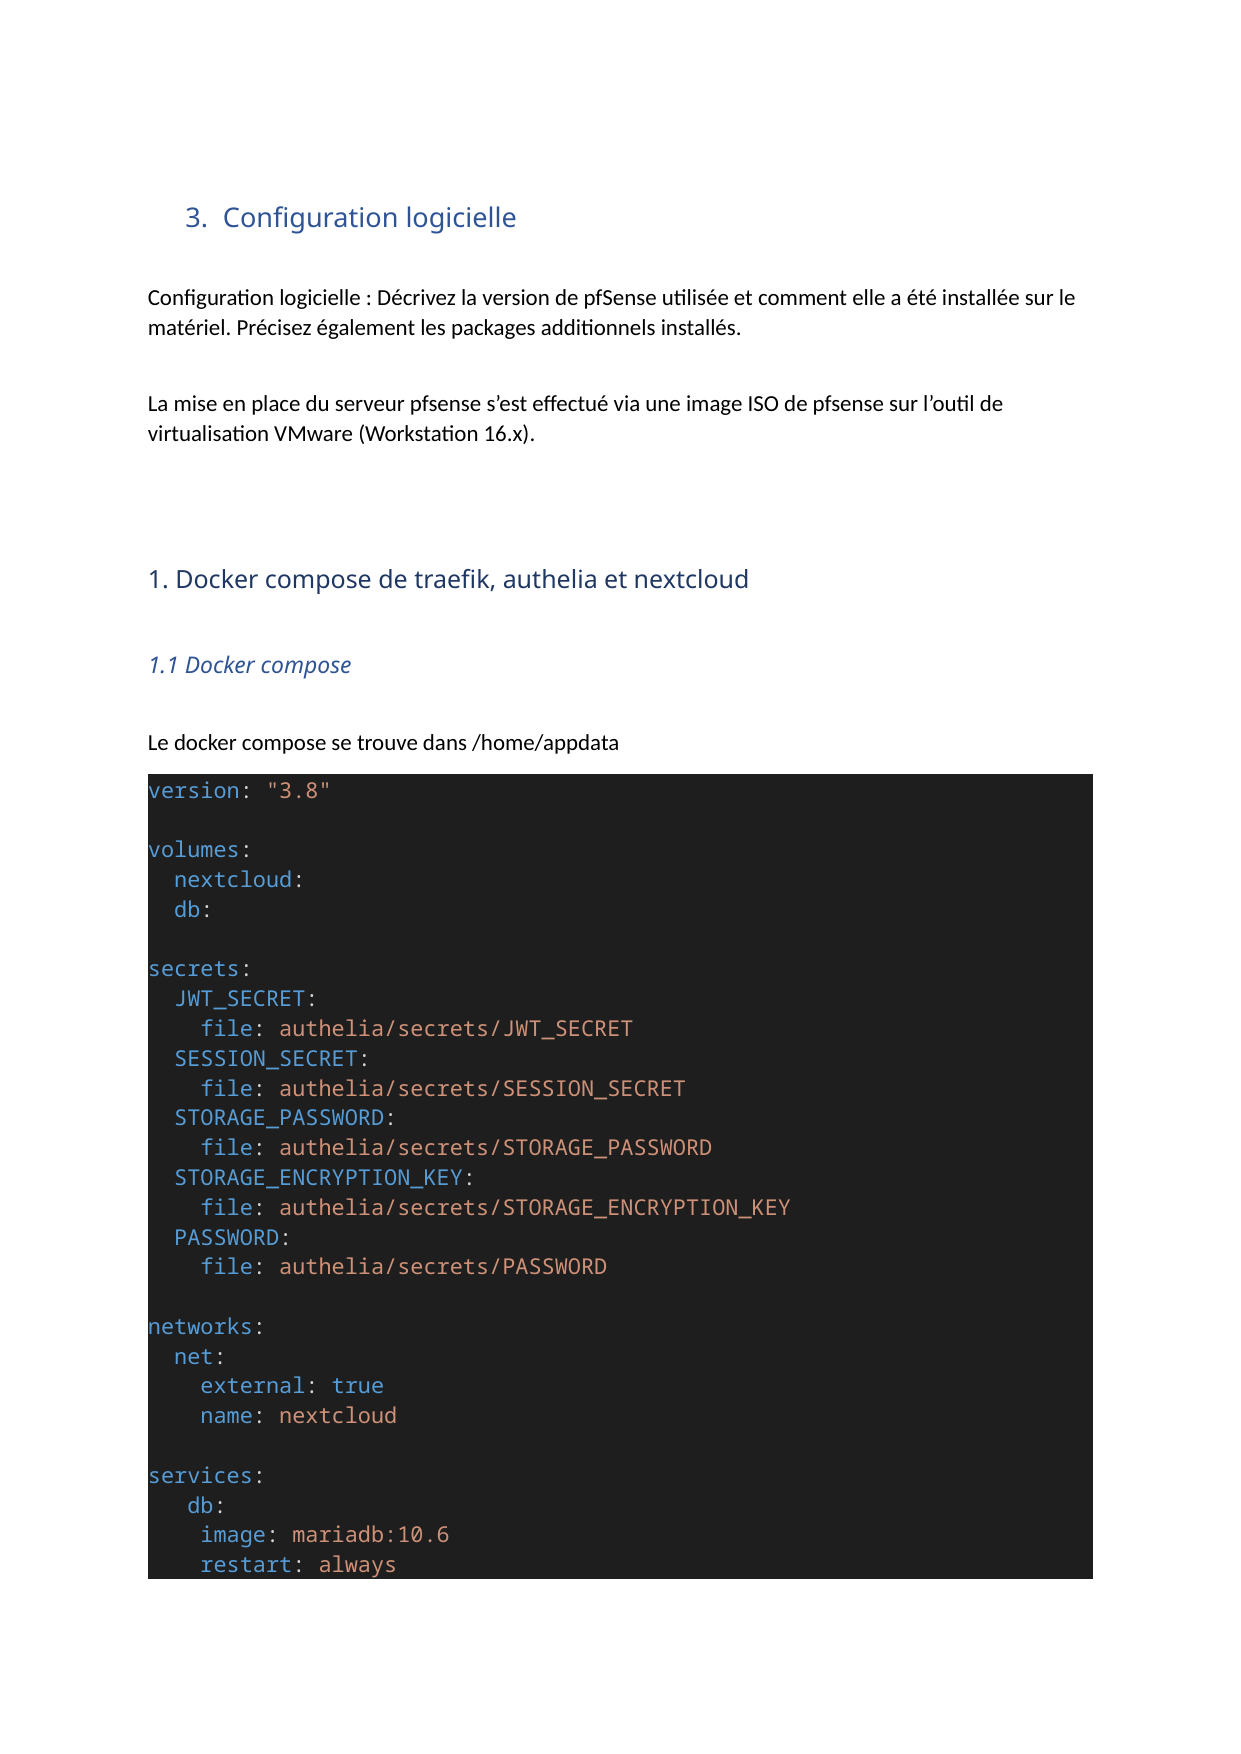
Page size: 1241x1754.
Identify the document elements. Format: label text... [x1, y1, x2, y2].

text Le docker compose se trouve dans /home/appdata [148, 728, 1093, 756]
text networks: [148, 1311, 1093, 1341]
text SESSION_SECRET: [148, 1043, 1093, 1072]
text file: authelia/secrets/PASSWORD [148, 1251, 1093, 1281]
text external: true [148, 1370, 1093, 1400]
text volumes: [148, 834, 1093, 864]
text services: [148, 1460, 1093, 1489]
text restart: always [148, 1549, 1093, 1579]
text file: authelia/secrets/STORAGE_PASSWORD [148, 1132, 1093, 1162]
text file: authelia/secrets/STORAGE_ENCRYPTION_KEY [148, 1192, 1093, 1221]
text STORAGE_PASSWORD: [148, 1102, 1093, 1132]
text db: [148, 894, 1093, 923]
subtitle 1.1 Docker compose [148, 649, 1093, 680]
text db: [148, 1489, 1093, 1519]
text file: authelia/secrets/JWT_SECRET [148, 1013, 1093, 1043]
text name: nextcloud [148, 1400, 1093, 1430]
text version: "3.8" [148, 774, 1093, 804]
text Configuration logicielle : Décrivez la version de pfSense utilisée et comment elle a été installée sur le matériel. Précisez également les packages additionnels installés. [148, 283, 1093, 341]
text STORAGE_ENCRYPTION_KEY: [148, 1162, 1093, 1192]
list Configuration logicielle [185, 198, 1093, 235]
subtitle 1. Docker compose de traefik, authelia et nextcloud [148, 562, 1093, 596]
text secrets: [148, 953, 1093, 983]
text file: authelia/secrets/SESSION_SECRET [148, 1072, 1093, 1102]
text image: mariadb:10.6 [148, 1519, 1093, 1549]
text PASSWORD: [148, 1221, 1093, 1251]
text nextcloud: [148, 864, 1093, 894]
text net: [148, 1341, 1093, 1370]
text La mise en place du serveur pfsense s’est effectué via une image ISO de pfsense sur l’outil de virtualisation VMware (Workstation 16.x). [148, 359, 1093, 447]
text JWT_SECRET: [148, 983, 1093, 1013]
